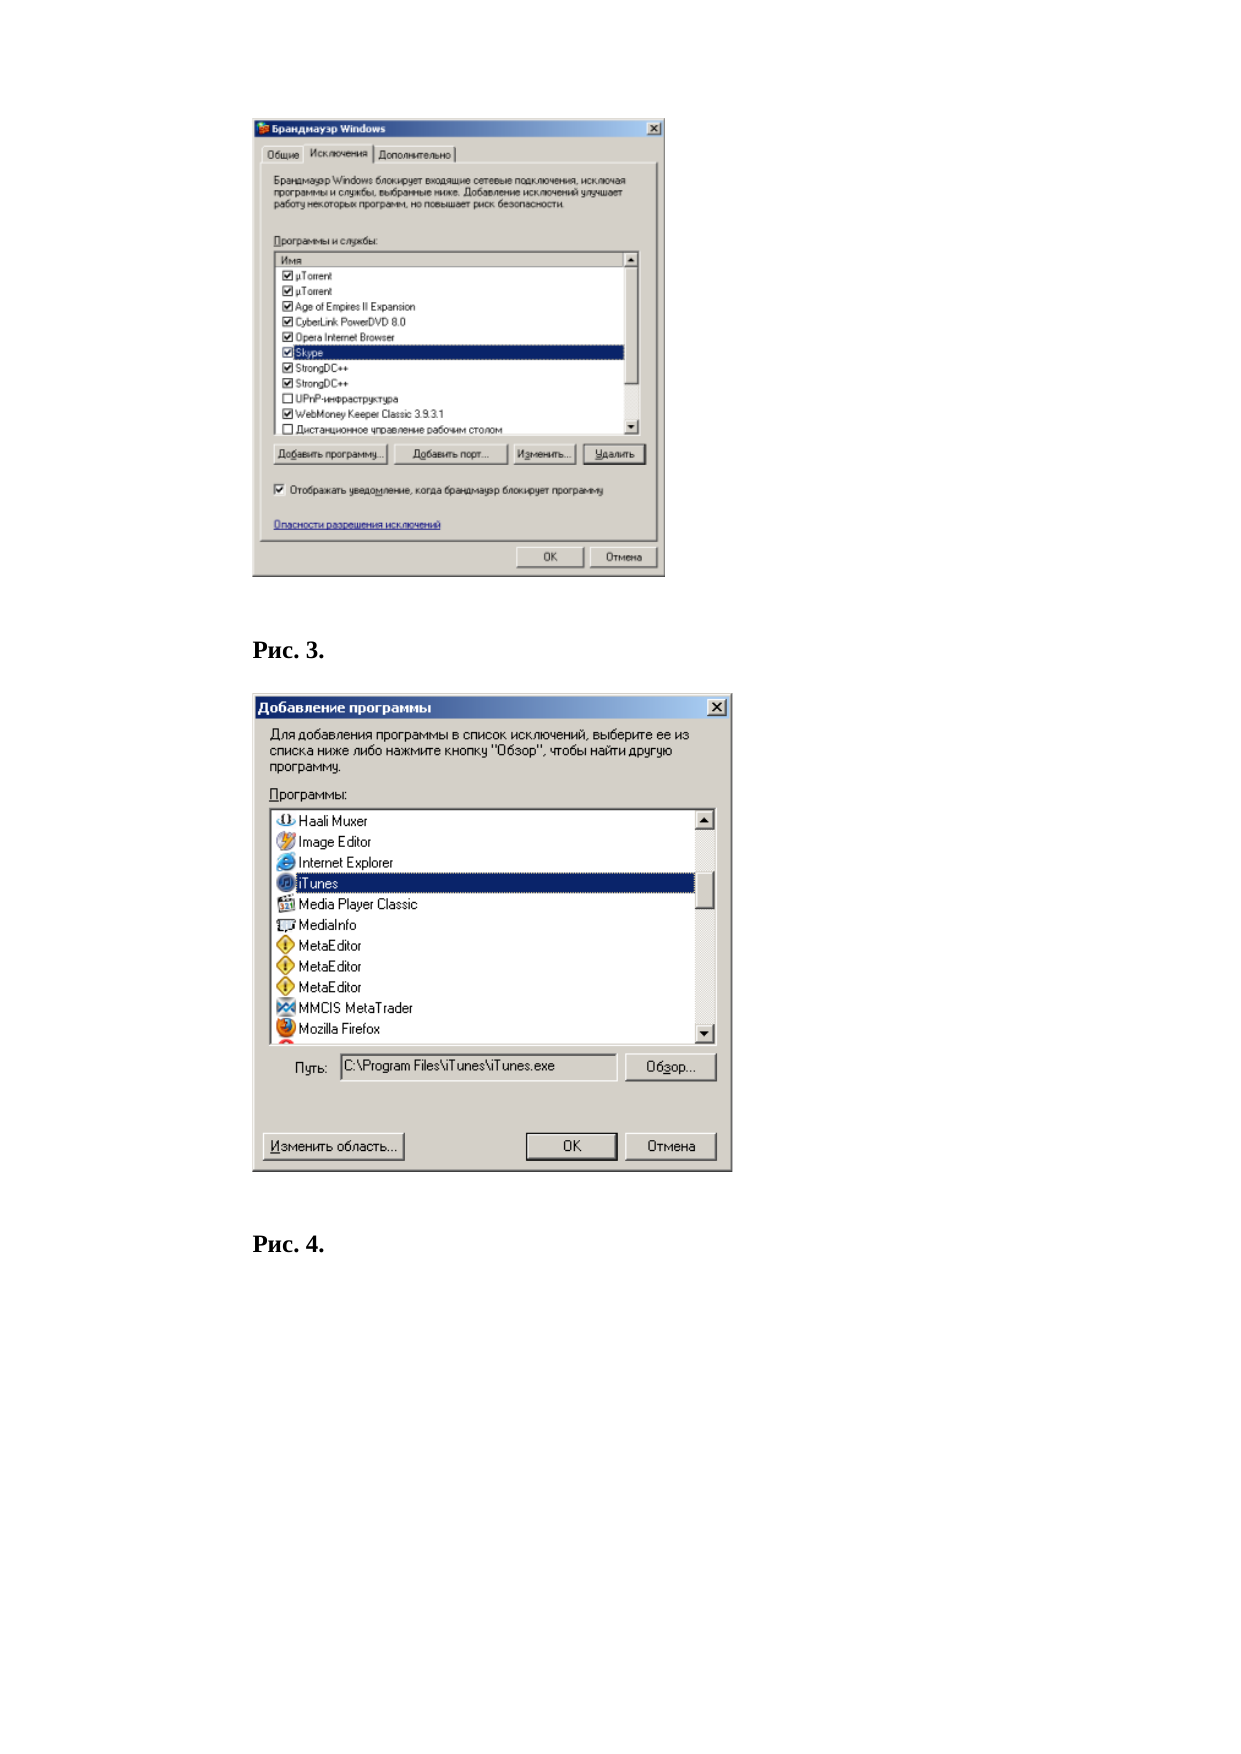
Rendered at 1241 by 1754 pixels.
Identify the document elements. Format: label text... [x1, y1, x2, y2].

text Рис. 3. [252, 607, 1152, 664]
picture [252, 118, 665, 577]
picture [252, 693, 733, 1172]
text Рис. 4. [252, 1201, 1152, 1258]
